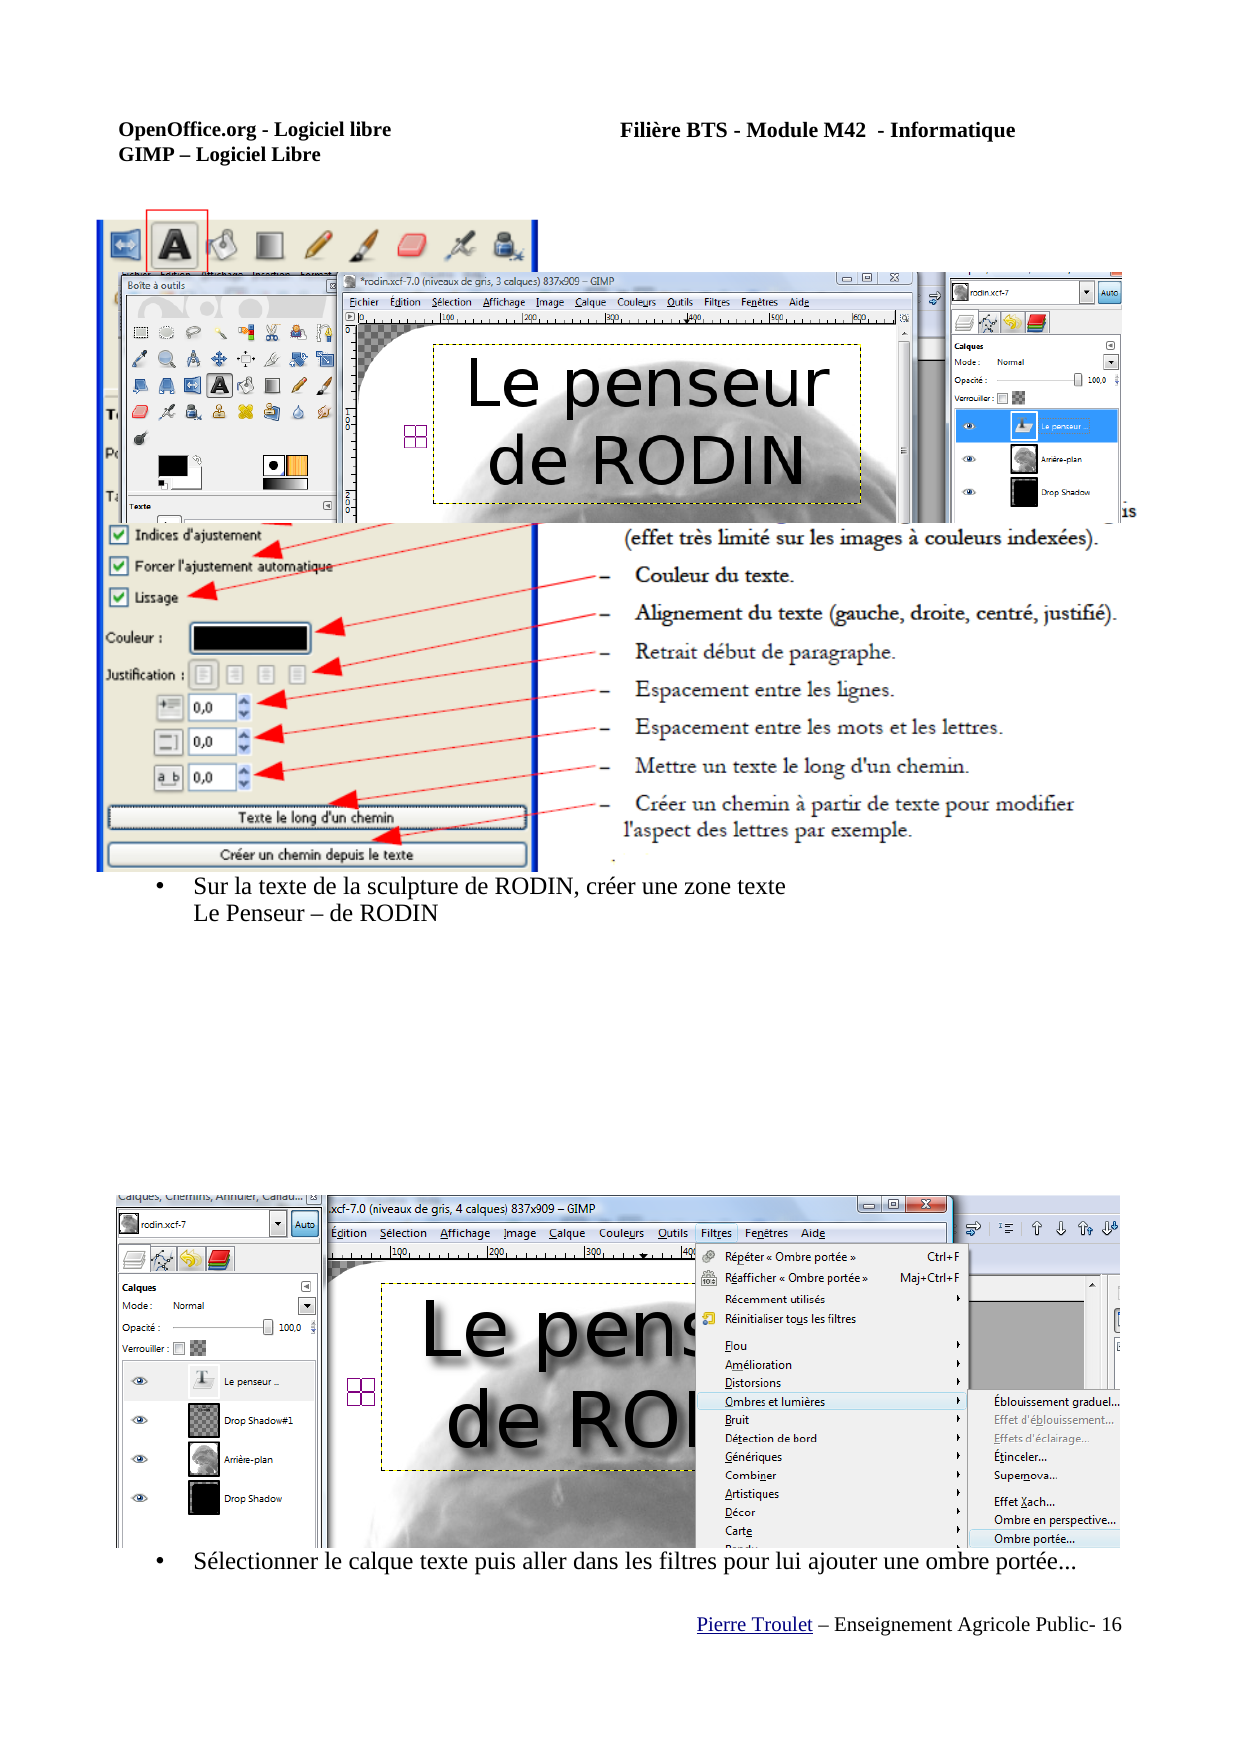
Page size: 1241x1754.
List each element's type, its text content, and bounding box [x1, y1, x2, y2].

list Sélectionner le calque texte puis aller dans les filtres pour lui ajouter une ombre portée... [156, 1168, 1122, 1575]
picture [63, 195, 1165, 872]
list Sur la texte de la sculpture de RODIN, créer une zone texte Le Penseur – de RODIN [156, 872, 1122, 955]
picture [116, 1195, 1120, 1548]
